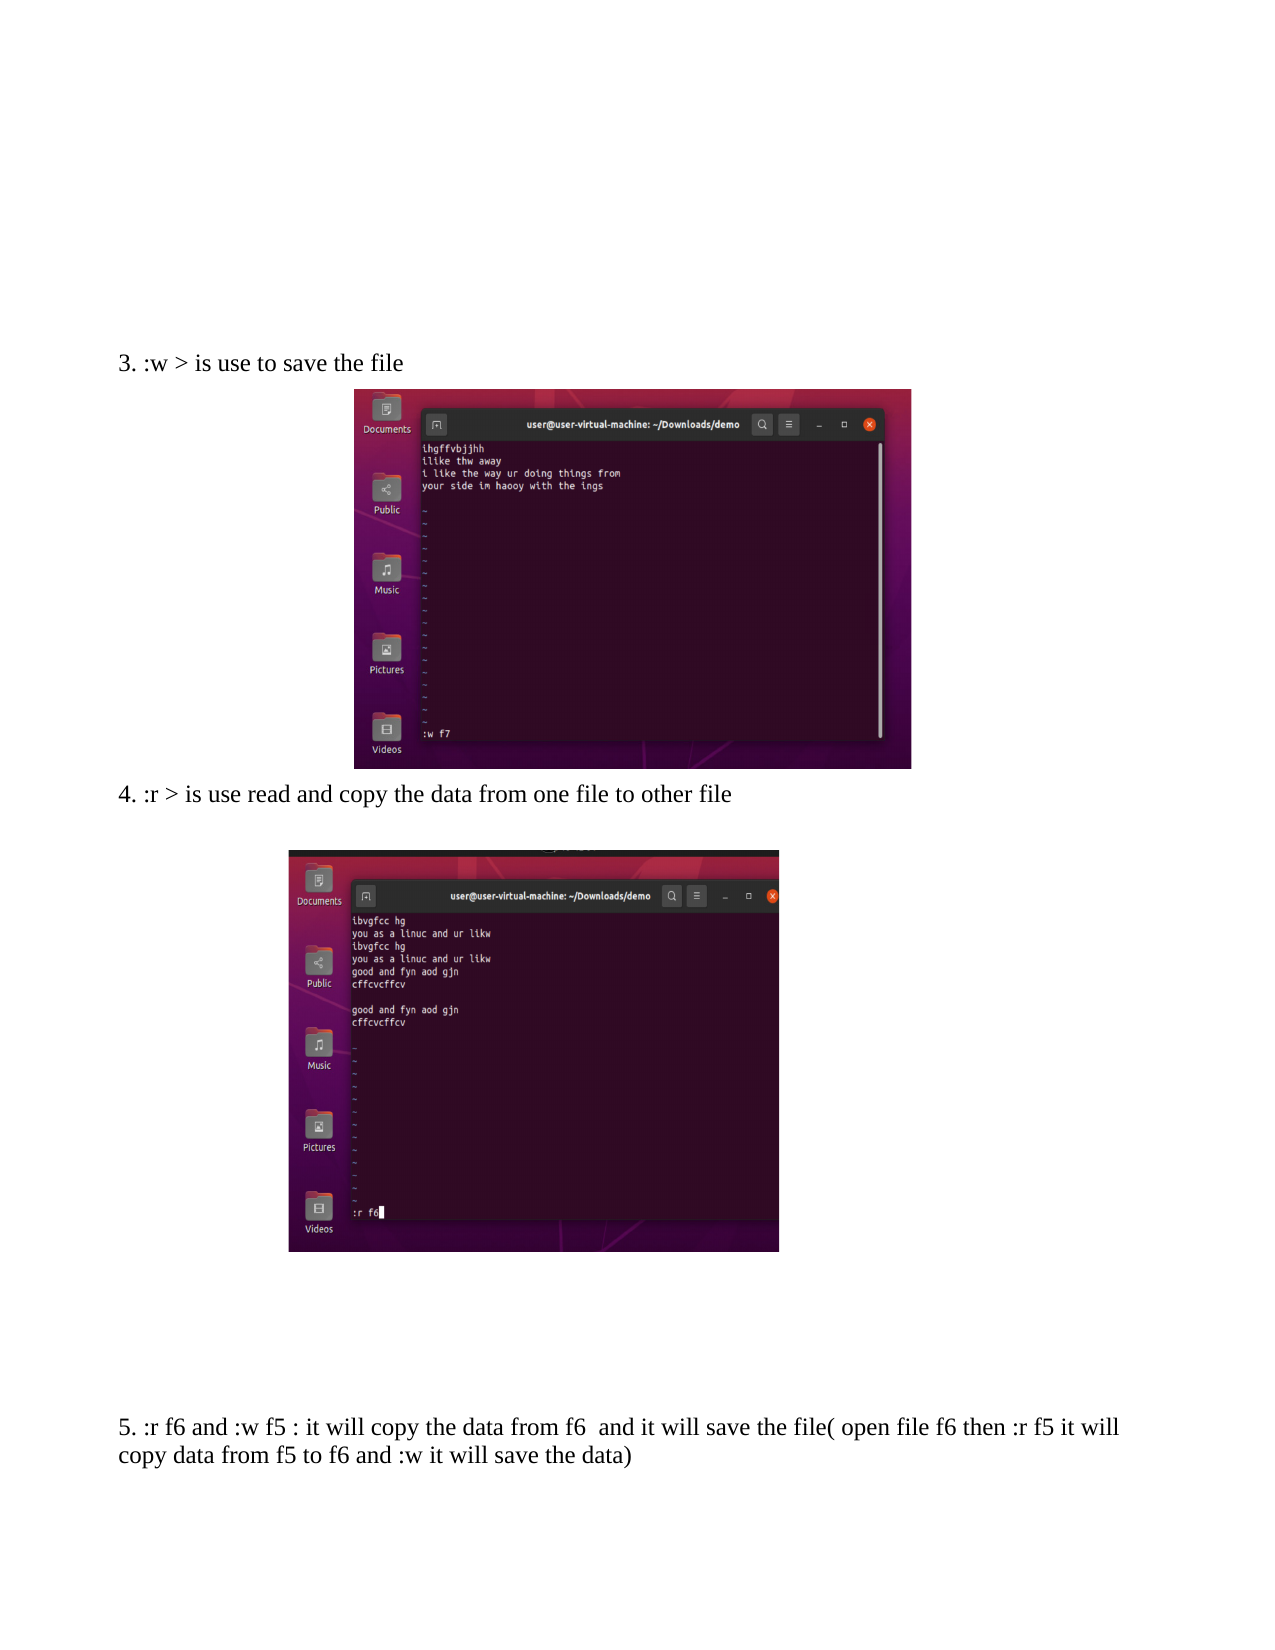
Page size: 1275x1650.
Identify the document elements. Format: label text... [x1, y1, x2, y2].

text 3. :w > is use to save the file [118, 348, 1157, 377]
picture [354, 389, 912, 769]
text 4. :r > is use read and copy the data from one file to other file [118, 779, 1157, 808]
text 5. :r f6 and :w f5 : it will copy the data from f6 and it will save the file( open file f6 then :r f5 it will copy data from f5 to f6 and :w it will save the data) [118, 1412, 1157, 1469]
picture [288, 850, 780, 1252]
